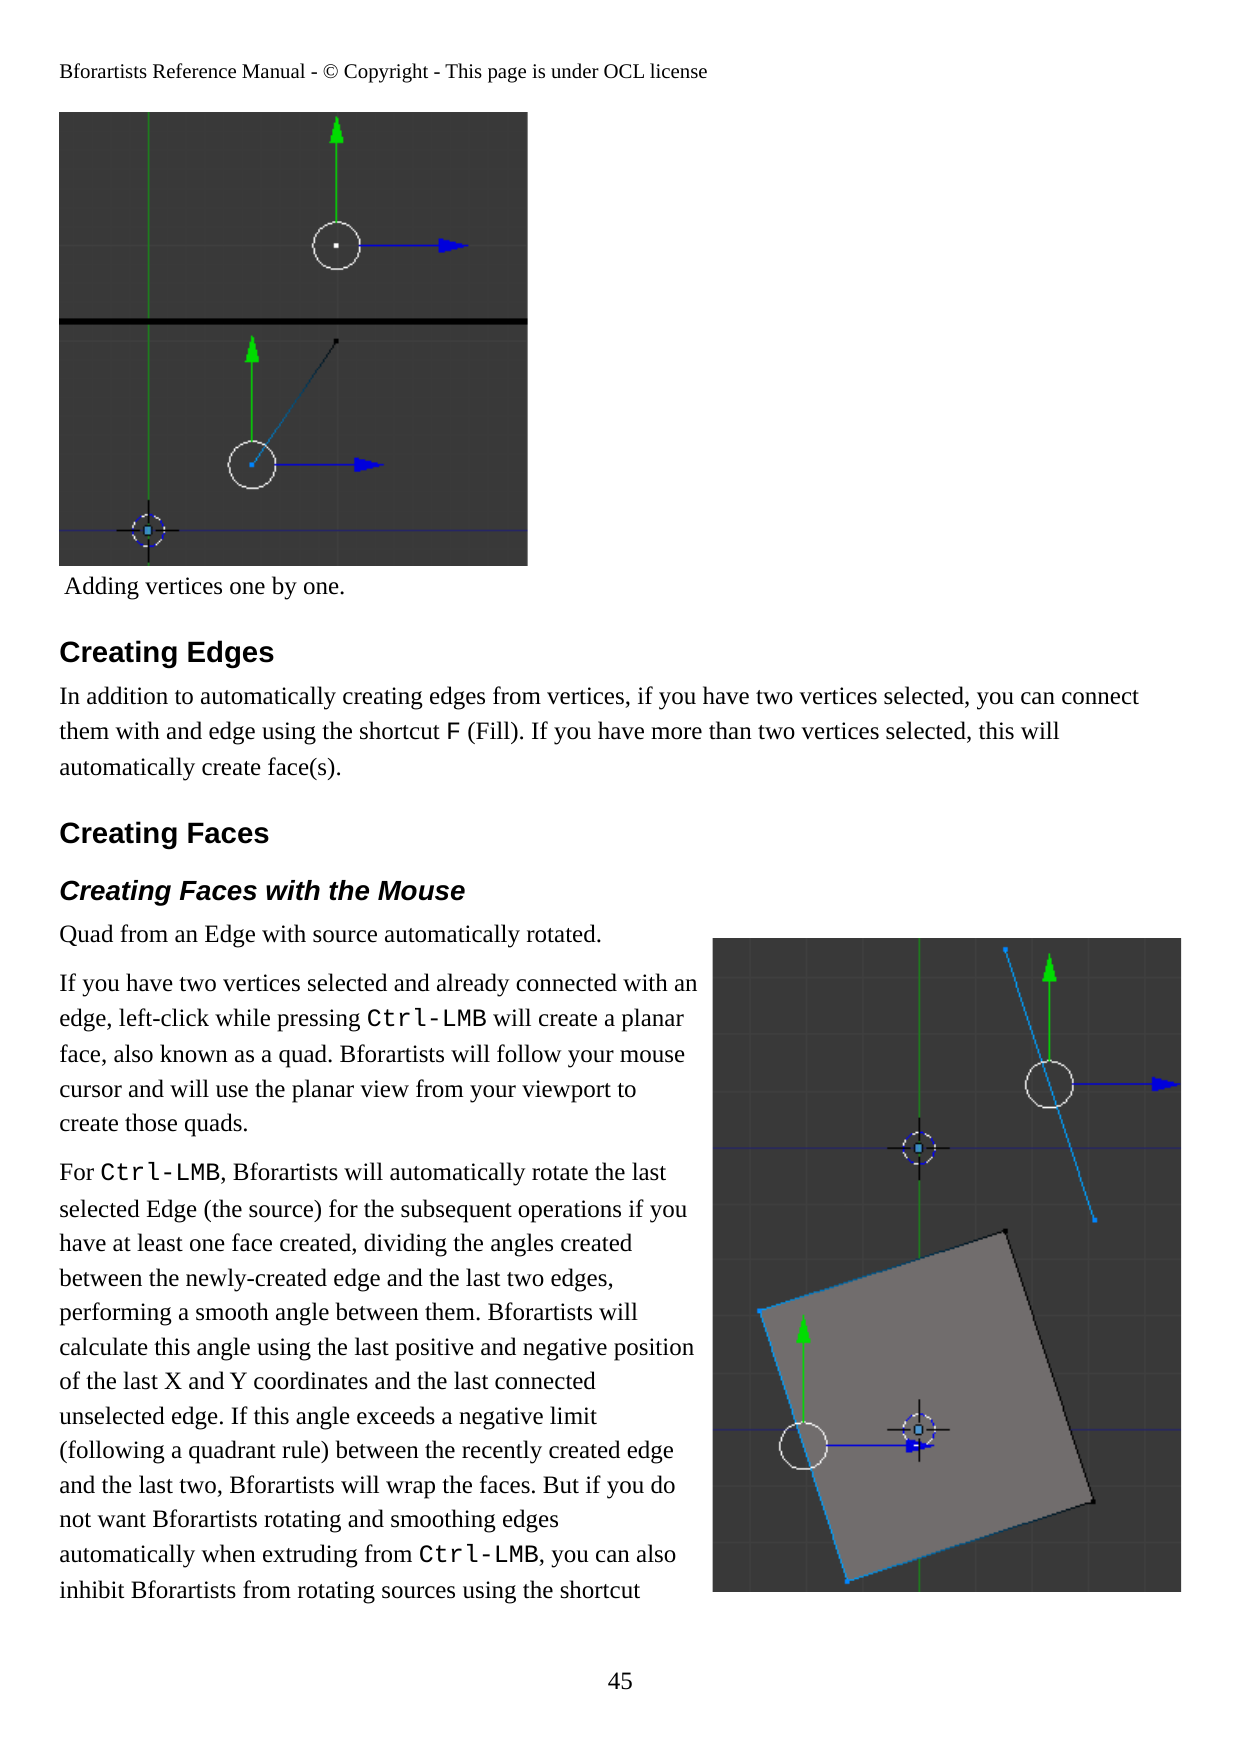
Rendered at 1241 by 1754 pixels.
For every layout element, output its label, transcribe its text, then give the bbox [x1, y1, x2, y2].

subtitle Creating Edges [59, 635, 1181, 669]
subtitle Creating Faces [59, 816, 1181, 850]
text If you have two vertices selected and already connected with an edge, left-click while pressing Ctrl-LMB will create a planar face, also known as a quad. Bforartists will follow your mouse cursor and will use the planar view from your viewport to create those quads. [59, 968, 712, 1137]
subtitle Creating Faces with the Mouse [59, 875, 1181, 907]
text In addition to automatically creating edges from vertices, if you have two vertices selected, you can connect them with and edge using the shortcut F (Fill). If you have more than two vertices selected, this will automatically create face(s). [59, 681, 1181, 781]
picture [712, 938, 1182, 1592]
text Quad from an Edge with source automatically rotated. [59, 919, 1181, 948]
text For Ctrl-LMB, Bforartists will automatically rotate the last selected Edge (the source) for the subsequent operations if you have at least one face created, dividing the angles created between the newly-created edge and the last two edges, performing a smooth angle between them. Bforartists will calculate this angle using the last positive and negative position of the last X and Y coordinates and the last connected unselected edge. If this angle exceeds a negative limit (following a quadrant rule) between the recently created edge and the last two, Bforartists will wrap the faces. But if you do not want Bforartists rotating and smoothing edges automatically when extruding from Ctrl-LMB, you can also inhibit Bforartists from rotating sources using the shortcut [59, 1157, 1181, 1604]
picture [59, 112, 528, 566]
text Adding vertices one by one. [59, 113, 1181, 600]
